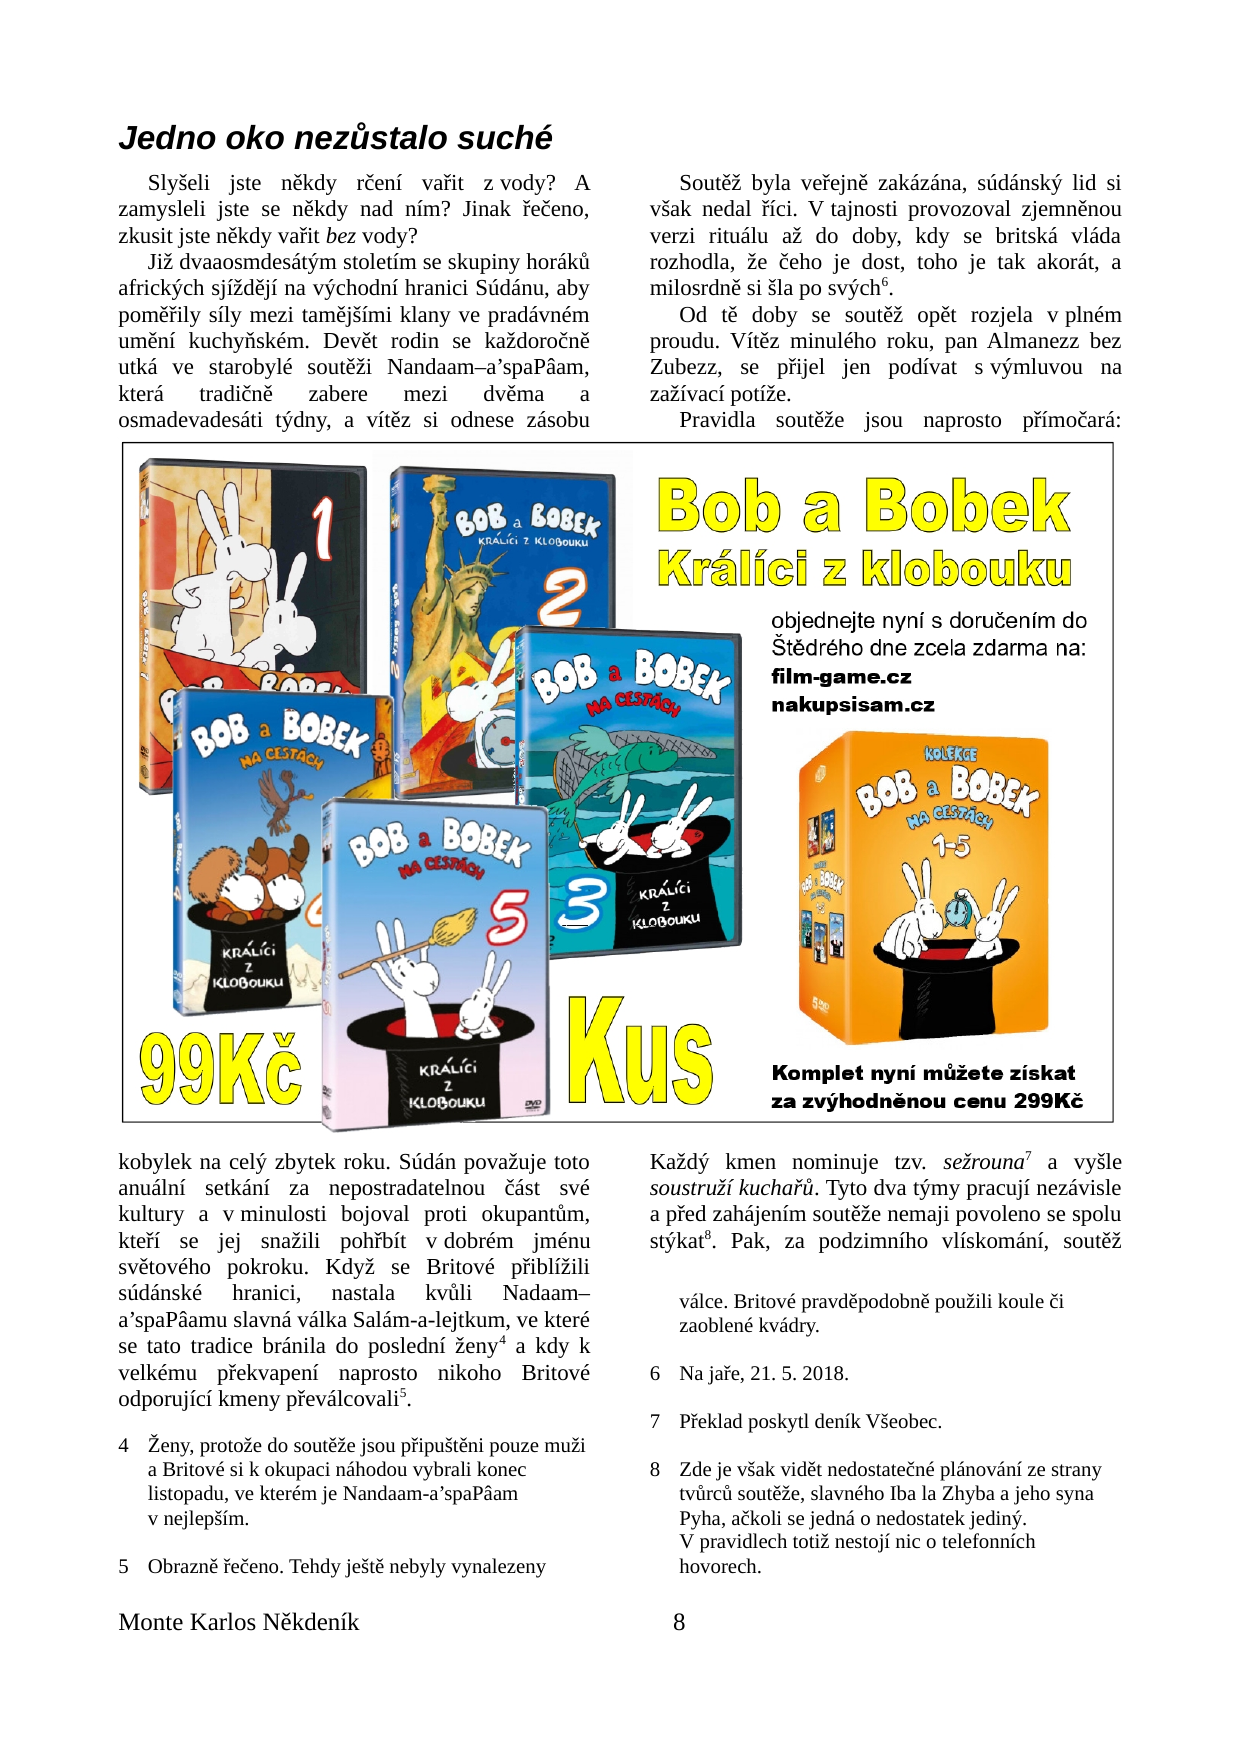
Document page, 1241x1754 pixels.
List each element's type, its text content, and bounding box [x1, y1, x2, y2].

text Ženy, protože do soutěže jsou připuštěni pouze muži a Britové si k okupaci náhodou vybrali konec listopadu, ve kterém je Nandaam-a’spaPâam v nejlepším. [118, 1433, 591, 1553]
text Soutěž byla veřejně zakázána, súdánský lid si však nedal říci. V tajnosti provozoval zjemněnou verzi rituálu až do doby, kdy se britská vláda rozhodla, že čeho je dost, toho je tak akorát, a milosrdně si šla po svých. [649, 169, 1122, 301]
text Na jaře, 21. 5. 2018. [649, 1361, 1122, 1409]
text Již dvaaosmdesátým stoletím se skupiny horáků afrických sjíždějí na východní hranici Súdánu, aby poměřily síly mezi tamějšími klany ve pradávném umění kuchyňském. Devět rodin se každoročně utká ve starobylé soutěži Nandaam–a’spaPâam, která tradičně zabere mezi dvěma a osmadevadesáti týdny, a vítěz si odnese zásobu [118, 248, 591, 434]
text Překlad poskytl deník Všeobec. [649, 1409, 1122, 1457]
text Pravidla soutěže jsou naprosto přímočará: [649, 406, 1122, 434]
text válce. Britové pravděpodobně použili koule či zaoblené kvádry. [649, 1289, 1122, 1361]
text Slyšeli jste někdy rčení vařit z vody? A zamysleli jste se někdy nad ním? Jinak řečeno, zkusit jste někdy vařit bez vody? [118, 169, 591, 248]
text Každý kmen nominuje tzv. sežrouna a vyšle soustruží kuchařů. Tyto dva týmy pracují nezávisle a před zahájením soutěže nemaji povoleno se spolu stýkat. Pak, za podzimního vlískomání, soutěž [649, 1148, 1122, 1253]
text kobylek na celý zbytek roku. Súdán považuje toto anuální setkání za nepostradatelnou část své kultury a v minulosti bojoval proti okupantům, kteří se jej snažili pohřbít v dobrém jménu světového pokroku. Když se Britové přiblížili súdánské hranici, nastala kvůli Nadaam–a’spaPâamu slavná válka Salám-a-lejtkum, ve které se tato tradice bránila do poslední ženy a kdy k velkému překvapení naprosto nikoho Britové odporující kmeny převálcovali. [118, 1148, 591, 1411]
text Od tě doby se soutěž opět rozjela v plném proudu. Vítěz minulého roku, pan Almanezz bez Zubezz, se přijel jen podívat s výmluvou na zažívací potíže. [649, 301, 1122, 406]
picture [114, 434, 1124, 1148]
text Zde je však vidět nedostatečné plánování ze strany tvůrců soutěže, slavného Iba la Zhyba a jeho syna Pyha, ačkoli se jedná o nedostatek jediný. V pravidlech totiž nestojí nic o telefonních hovorech. [649, 1457, 1122, 1578]
subtitle Jedno oko nezůstalo suché [118, 118, 1122, 157]
text Obrazně řečeno. Tehdy ještě nebyly vynalezeny [118, 1553, 591, 1578]
